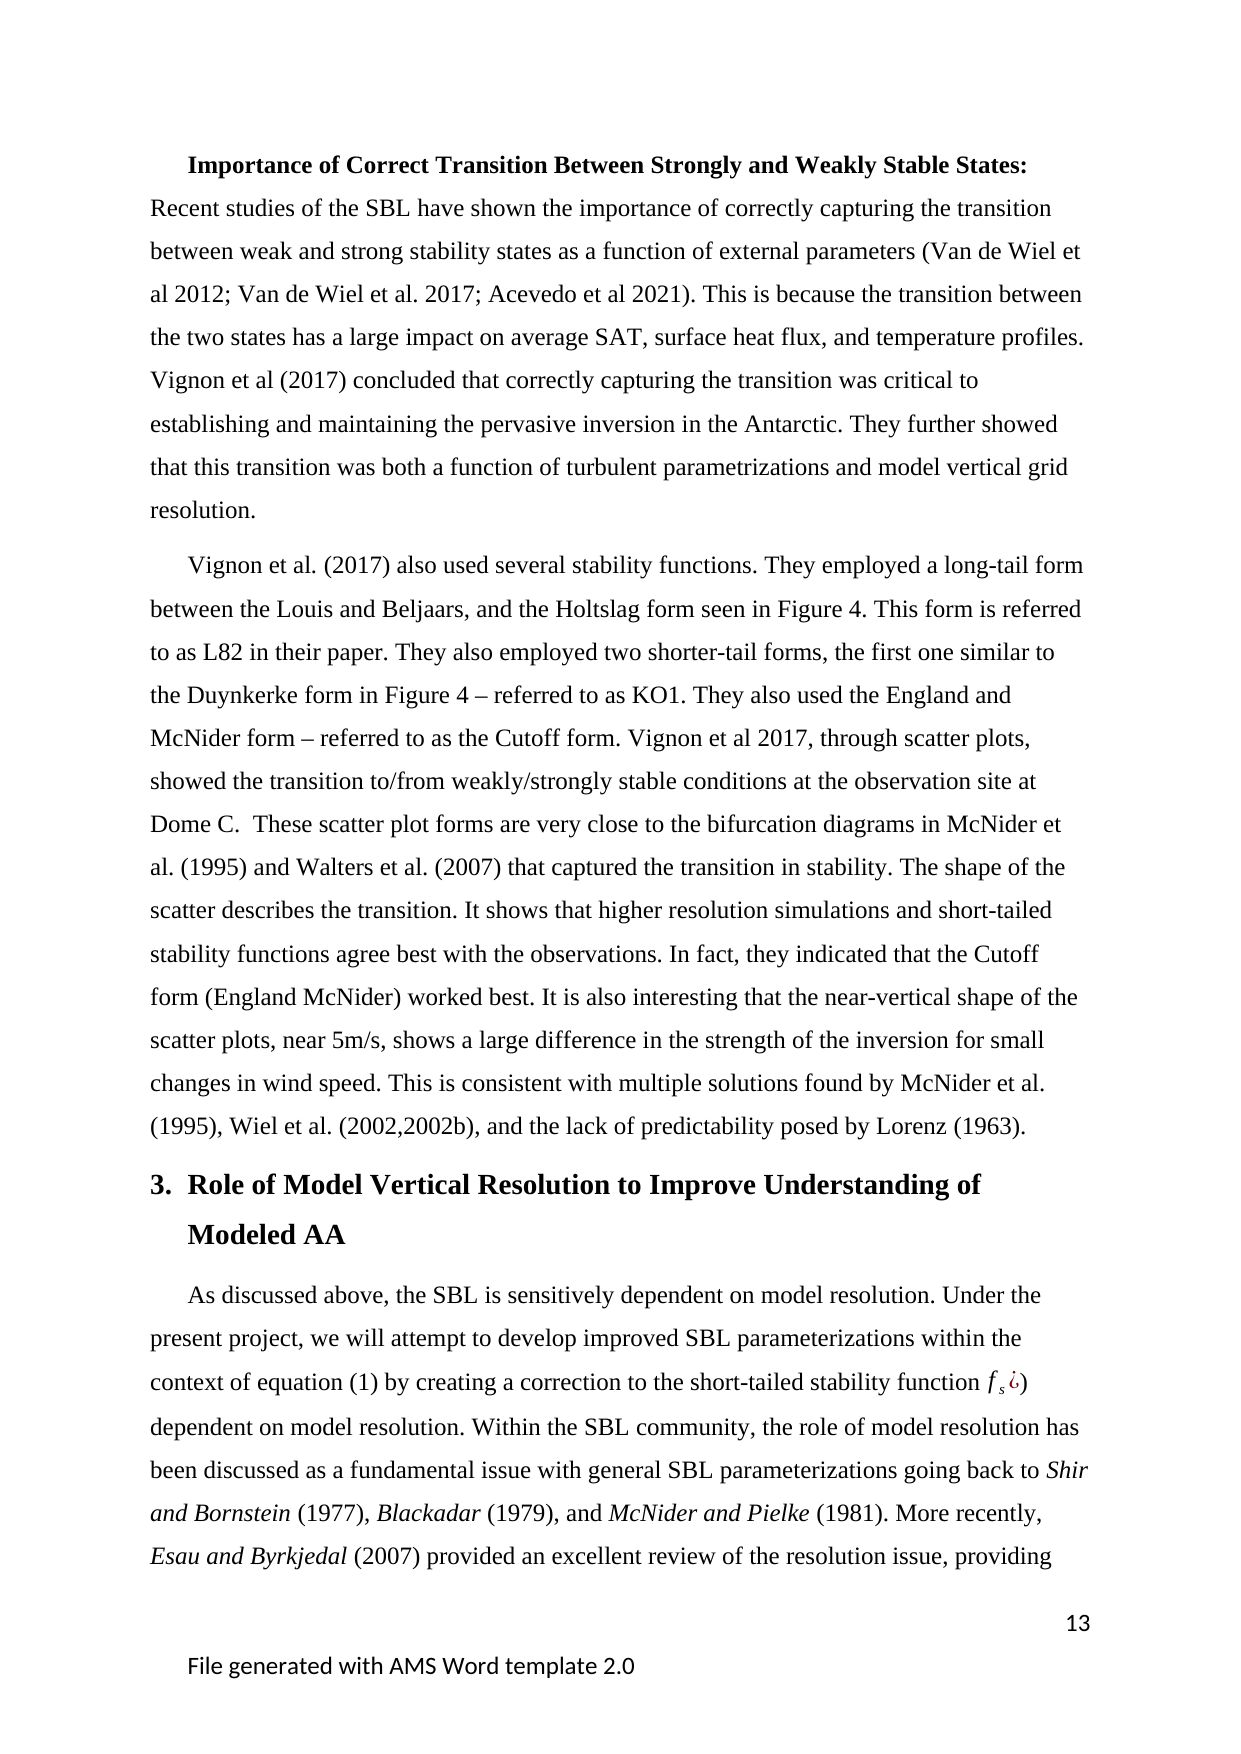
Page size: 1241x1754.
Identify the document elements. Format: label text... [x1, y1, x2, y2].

text Importance of Correct Transition Between Strongly and Weakly Stable States: Recent studies of the SBL have shown the importance of correctly capturing the transition between weak and strong stability states as a function of external parameters (Van de Wiel et al 2012; Van de Wiel et al. 2017; Acevedo et al 2021). This is because the transition between the two states has a large impact on average SAT, surface heat flux, and temperature profiles. Vignon et al (2017) concluded that correctly capturing the transition was critical to establishing and maintaining the pervasive inversion in the Antarctic. They further showed that this transition was both a function of turbulent parametrizations and model vertical grid resolution. [150, 150, 1090, 524]
list Role of Model Vertical Resolution to Improve Understanding of Modeled AA [150, 1167, 1090, 1251]
text Vignon et al. (2017) also used several stability functions. They employed a long-tail form between the Louis and Beljaars, and the Holtslag form seen in Figure 4. This form is referred to as L82 in their paper. They also employed two shorter-tail forms, the first one similar to the Duynkerke form in Figure 4 – referred to as KO1. They also used the England and McNider form – referred to as the Cutoff form. Vignon et al 2017, through scatter plots, showed the transition to/from weakly/strongly stable conditions at the observation site at Dome C. These scatter plot forms are very close to the bifurcation diagrams in McNider et al. (1995) and Walters et al. (2007) that captured the transition in stability. The shape of the scatter describes the transition. It shows that higher resolution simulations and short-tailed stability functions agree best with the observations. In fact, they indicated that the Cutoff form (England McNider) worked best. It is also interesting that the near-vertical shape of the scatter plots, near 5m/s, shows a large difference in the strength of the inversion for small changes in wind speed. This is consistent with multiple solutions found by McNider et al. (1995), Wiel et al. (2002,2002b), and the lack of predictability posed by Lorenz (1963). [150, 551, 1090, 1140]
text As discussed above, the SBL is sensitively dependent on model resolution. Under the present project, we will attempt to develop improved SBL parameterizations within the context of equation (1) by creating a correction to the short-tailed stability function ) dependent on model resolution. Within the SBL community, the role of model resolution has been discussed as a fundamental issue with general SBL parameterizations going back to Shir and Bornstein (1977), Blackadar (1979), and McNider and Pielke (1981). More recently, Esau and Byrkjedal (2007) provided an excellent review of the resolution issue, providing [150, 1280, 1090, 1570]
